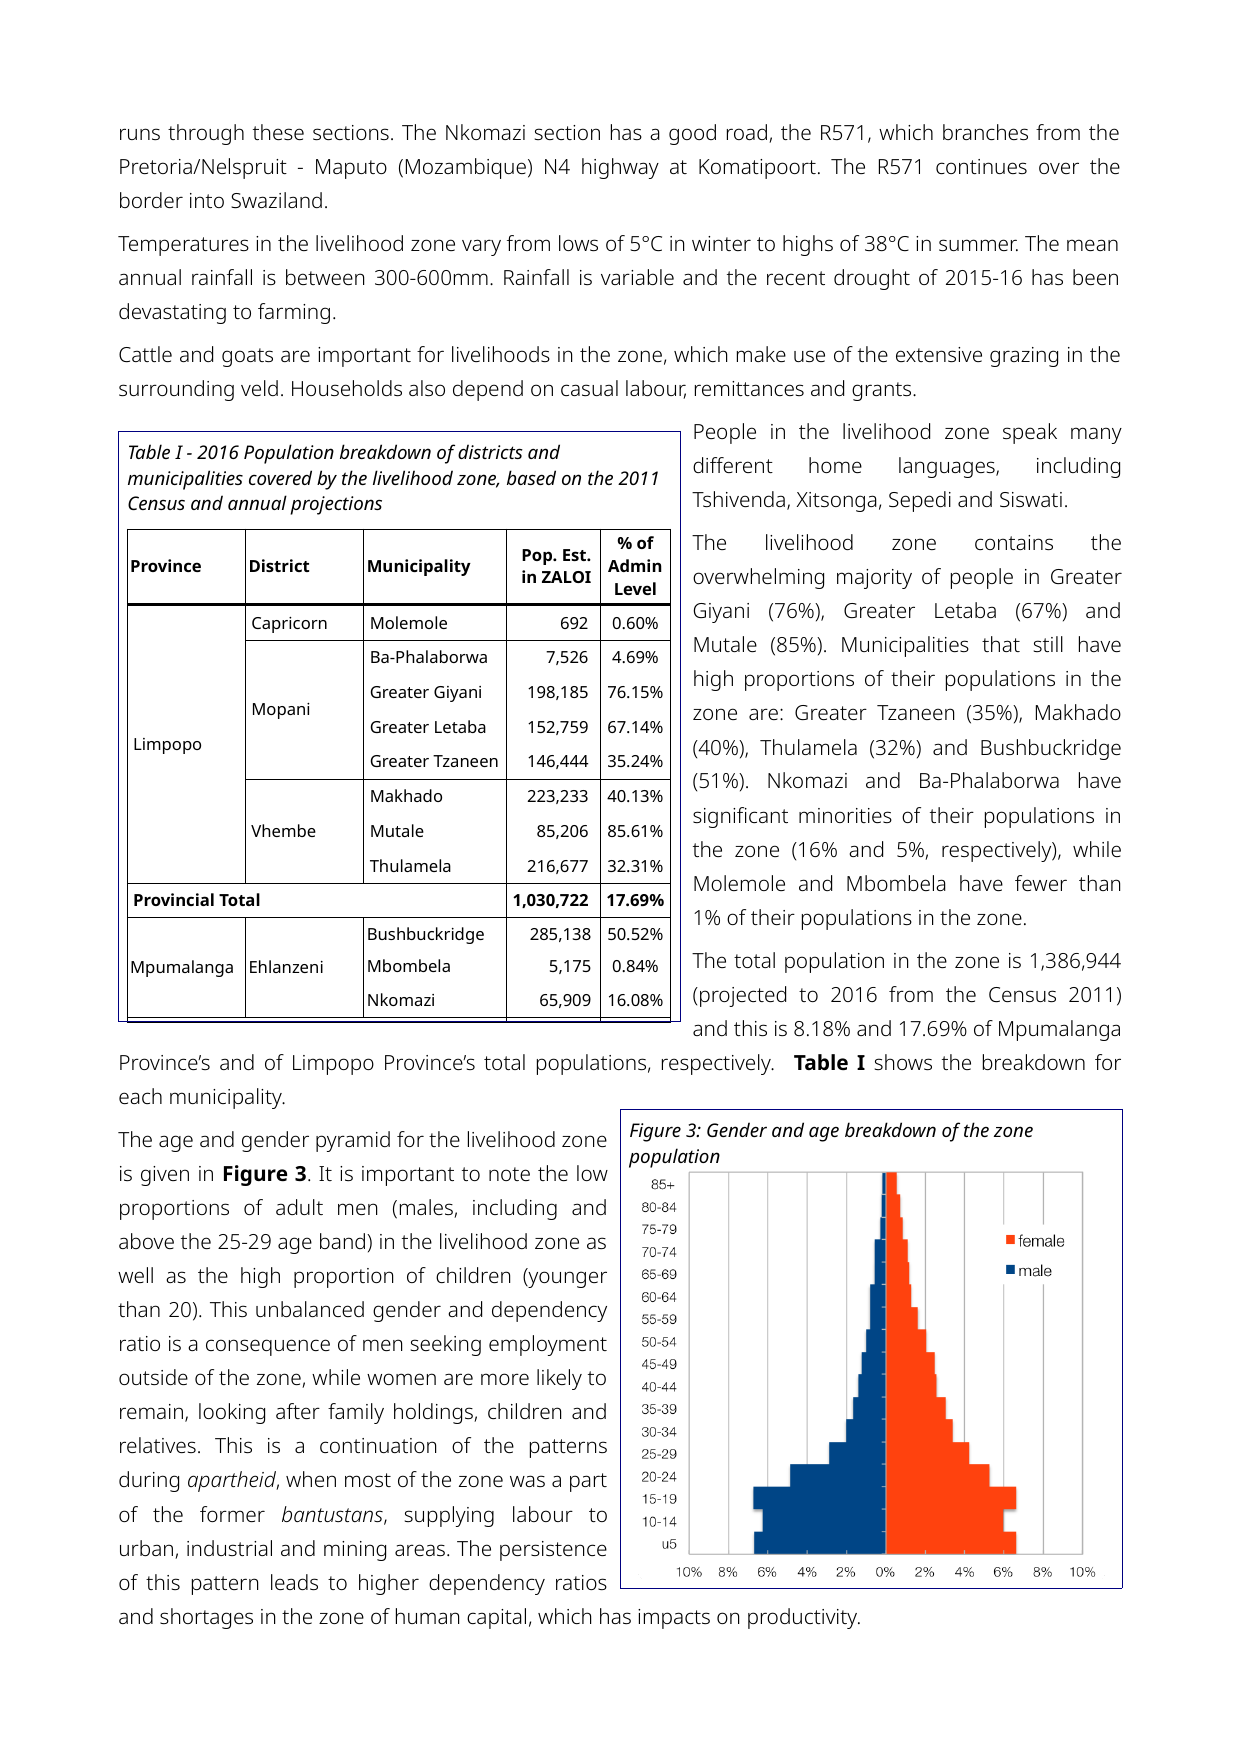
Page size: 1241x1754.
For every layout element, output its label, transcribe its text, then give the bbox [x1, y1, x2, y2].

table_cell 7,526 [507, 641, 600, 674]
table_cell 50.52% [601, 918, 670, 950]
table_cell 285,138 [507, 918, 600, 950]
table_cell Limpopo [128, 606, 245, 883]
table_cell 35.24% [601, 744, 670, 778]
table_cell 40.13% [601, 780, 670, 813]
text Figure 3: Gender and age breakdown of the zone population [629, 1118, 1113, 1169]
table_cell 85.61% [601, 813, 670, 848]
table_cell 198,185 [507, 675, 600, 709]
text People in the livelihood zone speak many different home languages, including Tshivenda, Xitsonga, Sepedi and Siswati. [118, 417, 1122, 514]
table_header Province [128, 530, 245, 603]
table_cell Mopani [246, 641, 363, 778]
table_cell 223,233 [507, 780, 600, 813]
table_cell Ba-Phalaborwa [364, 641, 506, 674]
table_cell Mpumalanga [128, 918, 245, 1017]
table_cell Vhembe [246, 780, 363, 883]
text Table I - 2016 Population breakdown of districts and municipalities covered by the livelihood zone, based on the 2011 Census and annual projections [127, 439, 671, 516]
table_cell 146,444 [507, 744, 600, 778]
text The total population in the zone is 1,386,944 (projected to 2016 from the Census 2011) and this is 8.18% and 17.69% of Mpumalanga Province’s and of Limpopo Province’s total populations, respectively. Table I shows the breakdown for each municipality. [118, 946, 1122, 1111]
table_cell Nkomazi [364, 983, 506, 1017]
table_cell Mutale [364, 813, 506, 848]
table_header District [246, 530, 363, 603]
table_cell 17.69% [601, 884, 670, 917]
table_cell Ehlanzeni [246, 918, 363, 1017]
table_cell Thulamela [364, 848, 506, 883]
table_cell 0.60% [601, 606, 670, 640]
table_cell 152,759 [507, 709, 600, 744]
table_cell 65,909 [507, 983, 600, 1017]
table_cell 76.15% [601, 675, 670, 709]
table_cell 0.84% [601, 950, 670, 983]
table_cell 16.08% [601, 983, 670, 1017]
text [621, 1110, 1122, 1588]
table_cell 4.69% [601, 641, 670, 674]
table_cell 216,677 [507, 848, 600, 883]
text runs through these sections. The Nkomazi section has a good road, the R571, which branches from the Pretoria/Nelspruit - Maputo (Mozambique) N4 highway at Komatipoort. The R571 continues over the border into Swaziland. [118, 118, 1122, 215]
table_cell 32.31% [601, 848, 670, 883]
table_cell 1,030,722 [507, 884, 600, 917]
table_header % of Admin Level [601, 530, 670, 603]
table_cell 67.14% [601, 709, 670, 744]
text The age and gender pyramid for the livelihood zone is given in Figure 3. It is important to note the low proportions of adult men (males, including and above the 25-29 age band) in the livelihood zone as well as the high proportion of children (younger than 20). This unbalanced gender and dependency ratio is a consequence of men seeking employment outside of the zone, while women are more likely to remain, looking after family holdings, children and relatives. This is a continuation of the patterns during apartheid, when most of the zone was a part of the former bantustans, supplying labour to urban, industrial and mining areas. The persistence of this pattern leads to higher dependency ratios and shortages in the zone of human capital, which has impacts on productivity. [118, 1125, 1122, 1630]
table_cell 85,206 [507, 813, 600, 848]
table_cell Mbombela [364, 950, 506, 983]
table_cell 5,175 [507, 950, 600, 983]
table_header Municipality [364, 530, 506, 603]
table_header Pop. Est. in ZALOI [507, 530, 600, 603]
table_cell Greater Giyani [364, 675, 506, 709]
table_cell Provincial Total [128, 884, 506, 917]
text The livelihood zone contains the overwhelming majority of people in Greater Giyani (76%), Greater Letaba (67%) and Mutale (85%). Municipalities that still have high proportions of their populations in the zone are: Greater Tzaneen (35%), Makhado (40%), Thulamela (32%) and Bushbuckridge (51%). Nkomazi and Ba-Phalaborwa have significant minorities of their populations in the zone (16% and 5%, respectively), while Molemole and Mbombela have fewer than 1% of their populations in the zone. [681, 528, 1122, 931]
table_cell 692 [507, 606, 600, 640]
text Temperatures in the livelihood zone vary from lows of 5°C in winter to highs of 38°C in summer. The mean annual rainfall is between 300-600mm. Rainfall is variable and the recent drought of 2015-16 has been devastating to farming. [118, 229, 1122, 326]
text People in the livelihood zone speak many different home languages, including Tshivenda, Xitsonga, Sepedi and Siswati. [119, 432, 680, 1021]
table_cell Greater Tzaneen [364, 744, 506, 778]
table_cell Bushbuckridge [364, 918, 506, 950]
table_cell Makhado [364, 780, 506, 813]
picture [637, 1168, 1105, 1579]
table_cell Greater Letaba [364, 709, 506, 744]
text Cattle and goats are important for livelihoods in the zone, which make use of the extensive grazing in the surrounding veld. Households also depend on casual labour, remittances and grants. [118, 340, 1122, 403]
table_cell Molemole [364, 606, 506, 640]
table_cell Capricorn [246, 606, 363, 640]
